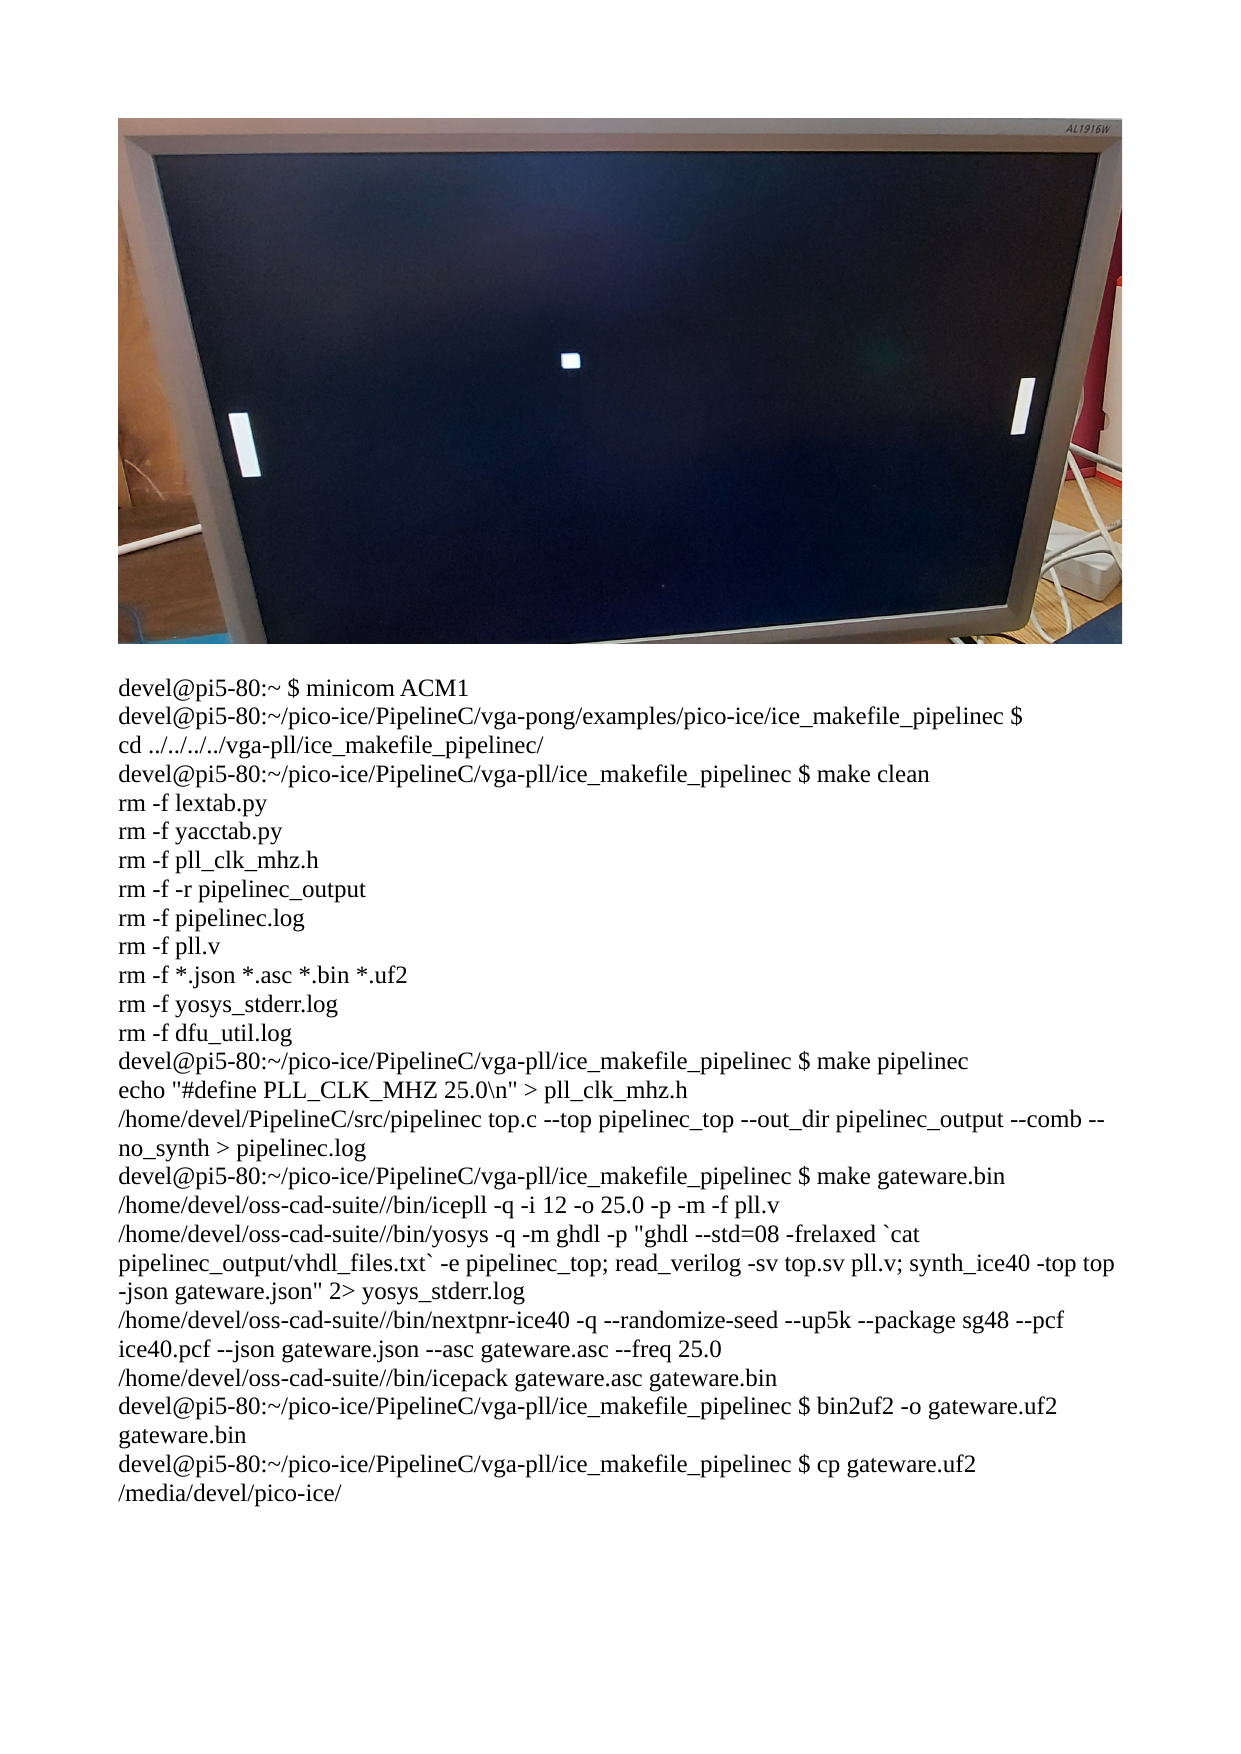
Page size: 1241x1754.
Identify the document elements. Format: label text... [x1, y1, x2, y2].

text rm -f *.json *.asc *.bin *.uf2 [118, 960, 1122, 989]
text devel@pi5-80:~/pico-ice/PipelineC/vga-pll/ice_makefile_pipelinec $ make gateware.bin [118, 1161, 1122, 1190]
text devel@pi5-80:~/pico-ice/PipelineC/vga-pll/ice_makefile_pipelinec $ bin2uf2 -o gateware.uf2 gateware.bin [118, 1391, 1122, 1449]
text rm -f yacctab.py [118, 816, 1122, 845]
text /home/devel/oss-cad-suite//bin/icepll -q -i 12 -o 25.0 -p -m -f pll.v [118, 1190, 1122, 1219]
text devel@pi5-80:~/pico-ice/PipelineC/vga-pong/examples/pico-ice/ice_makefile_pipelinec $ cd ../../../../vga-pll/ice_makefile_pipelinec/ [118, 701, 1122, 759]
text devel@pi5-80:~/pico-ice/PipelineC/vga-pll/ice_makefile_pipelinec $ make pipelinec [118, 1046, 1122, 1075]
text rm -f lextab.py [118, 788, 1122, 816]
text rm -f pll_clk_mhz.h [118, 845, 1122, 874]
picture [118, 118, 1123, 644]
text /home/devel/oss-cad-suite//bin/icepack gateware.asc gateware.bin [118, 1363, 1122, 1391]
text rm -f pll.v [118, 931, 1122, 960]
text devel@pi5-80:~/pico-ice/PipelineC/vga-pll/ice_makefile_pipelinec $ cp gateware.uf2 /media/devel/pico-ice/ [118, 1449, 1122, 1506]
text devel@pi5-80:~ $ minicom ACM1 [118, 673, 1122, 701]
text rm -f pipelinec.log [118, 903, 1122, 931]
text echo "#define PLL_CLK_MHZ 25.0\n" > pll_clk_mhz.h [118, 1075, 1122, 1104]
text /home/devel/oss-cad-suite//bin/nextpnr-ice40 -q --randomize-seed --up5k --package sg48 --pcf ice40.pcf --json gateware.json --asc gateware.asc --freq 25.0 [118, 1305, 1122, 1363]
text /home/devel/oss-cad-suite//bin/yosys -q -m ghdl -p "ghdl --std=08 -frelaxed `cat pipelinec_output/vhdl_files.txt` -e pipelinec_top; read_verilog -sv top.sv pll.v; synth_ice40 -top top -json gateware.json" 2> yosys_stderr.log [118, 1219, 1122, 1305]
text /home/devel/PipelineC/src/pipelinec top.c --top pipelinec_top --out_dir pipelinec_output --comb --no_synth > pipelinec.log [118, 1104, 1122, 1161]
text rm -f -r pipelinec_output [118, 874, 1122, 903]
text devel@pi5-80:~/pico-ice/PipelineC/vga-pll/ice_makefile_pipelinec $ make clean [118, 759, 1122, 788]
text rm -f dfu_util.log [118, 1018, 1122, 1046]
text rm -f yosys_stderr.log [118, 989, 1122, 1018]
